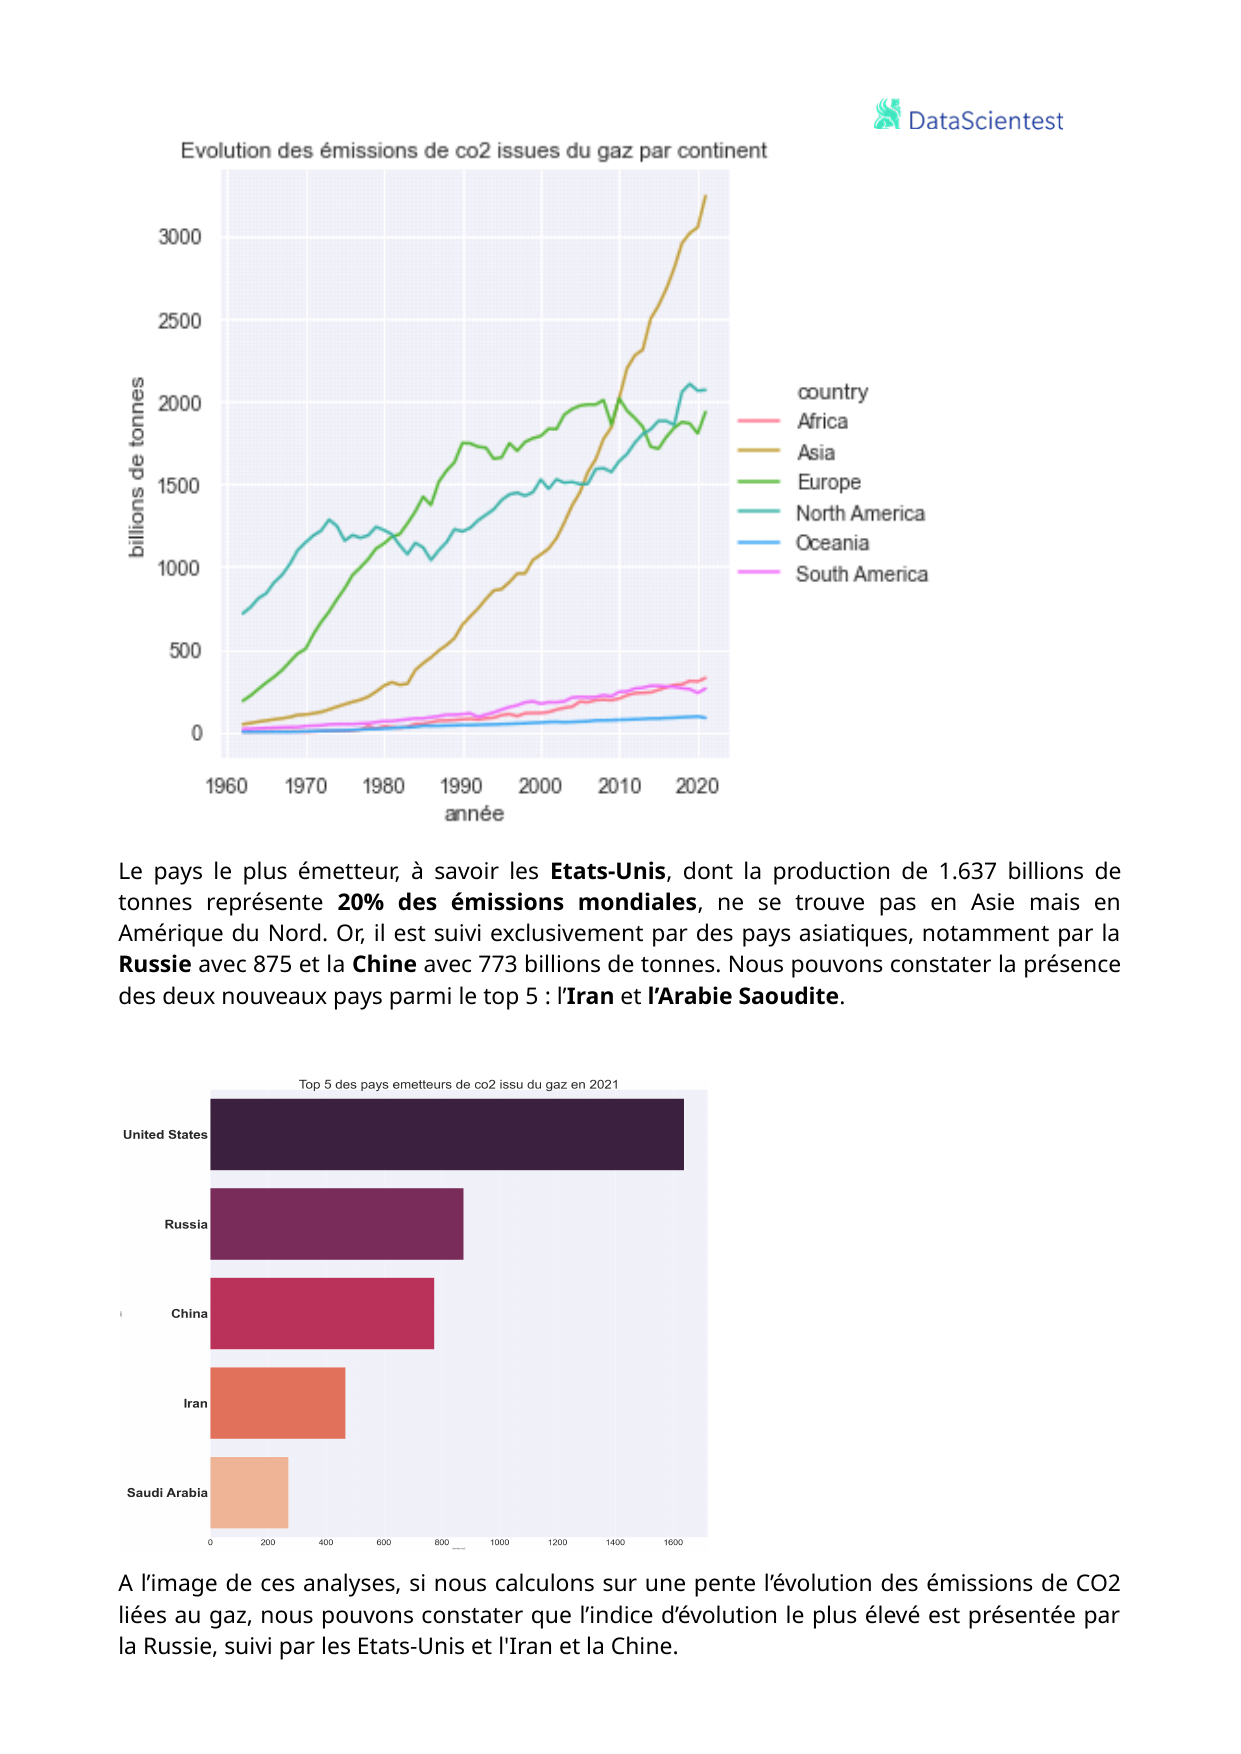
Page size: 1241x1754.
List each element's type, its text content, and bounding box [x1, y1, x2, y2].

text A l’image de ces analyses, si nous calculons sur une pente l’évolution des émissions de CO2 liées au gaz, nous pouvons constater que l’indice d’évolution le plus élevé est présentée par la Russie, suivi par les Etats-Unis et l'Iran et la Chine. [118, 1567, 1122, 1661]
text Le pays le plus émetteur, à savoir les Etats-Unis, dont la production de 1.637 billions de tonnes représente 20% des émissions mondiales, ne se trouve pas en Asie mais en Amérique du Nord. Or, il est suivi exclusivement par des pays asiatiques, notamment par la Russie avec 875 et la Chine avec 773 billions de tonnes. Nous pouvons constater la présence des deux nouveaux pays parmi le top 5 : l’Iran et l’Arabie Saoudite. [118, 855, 1122, 1011]
